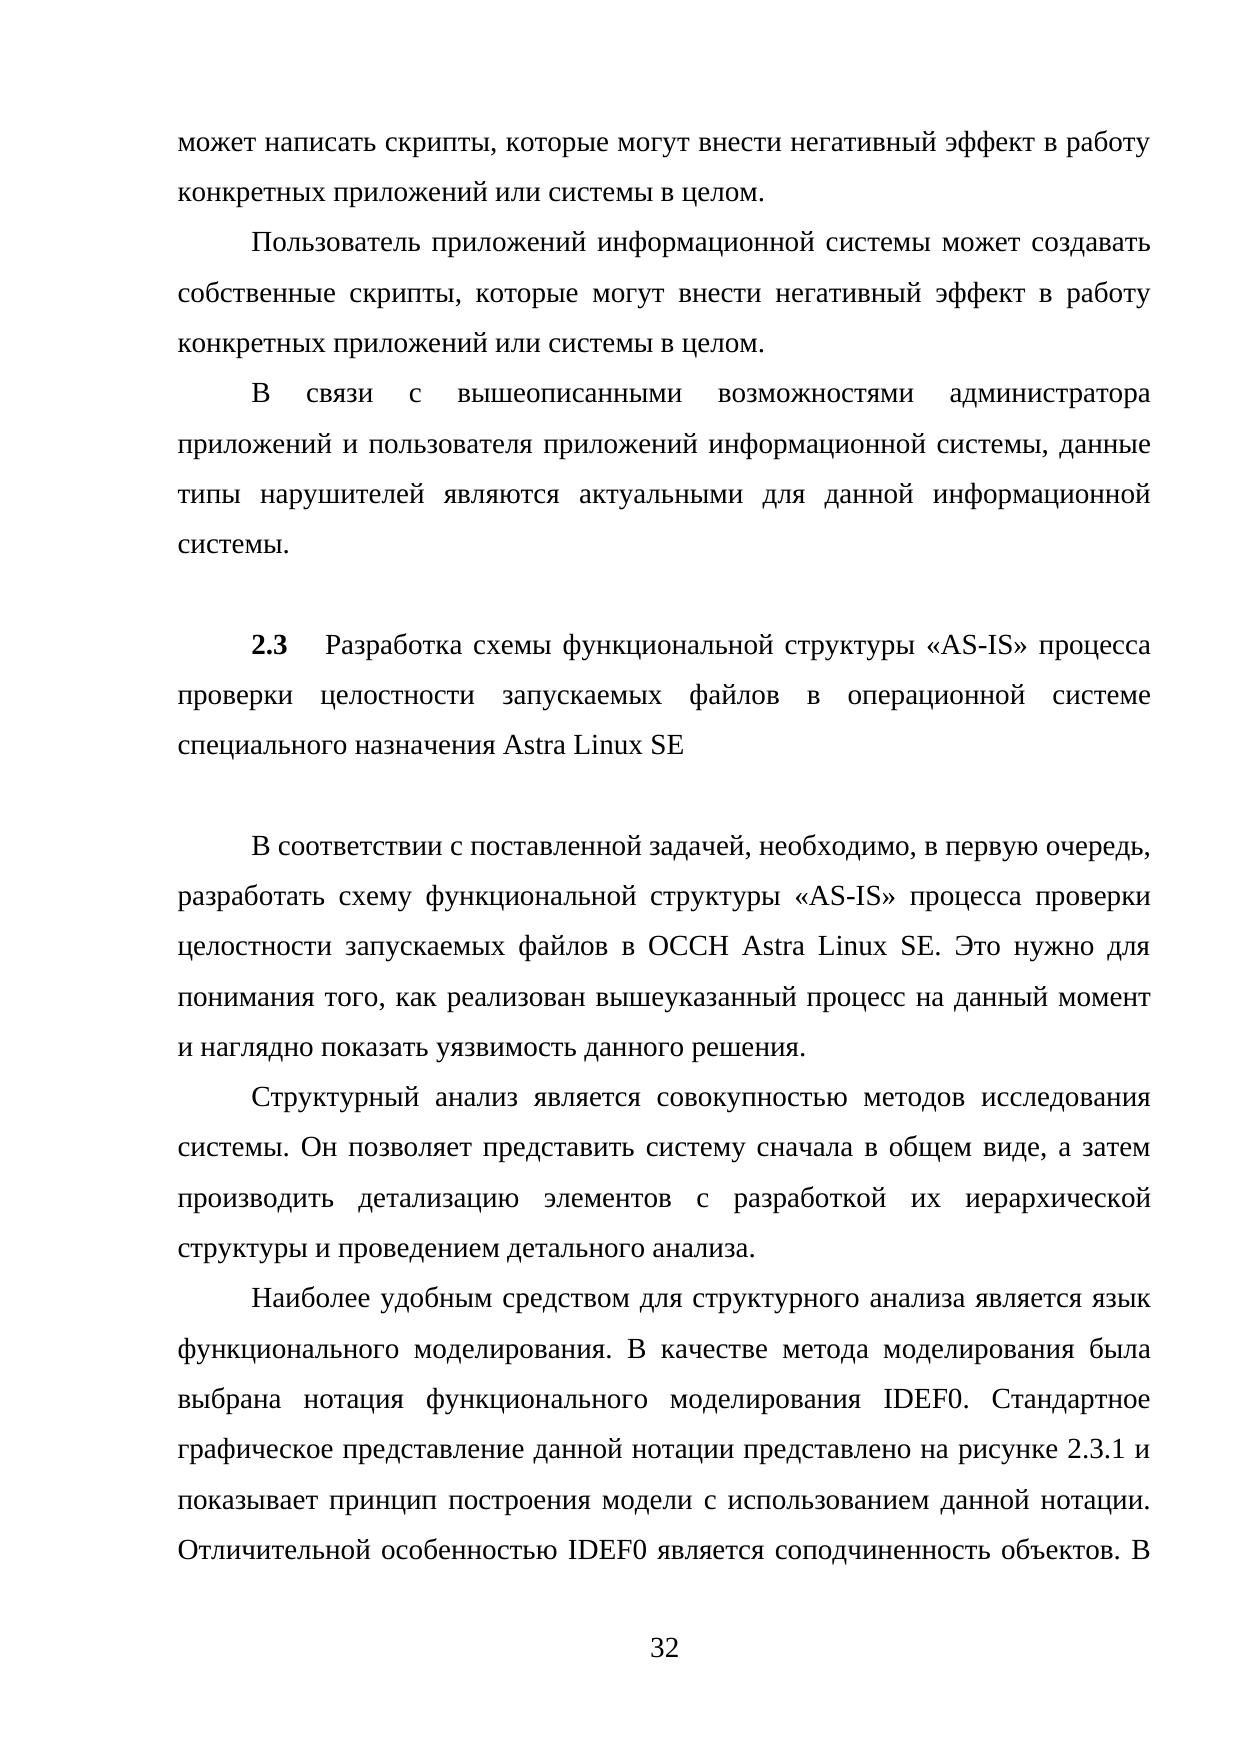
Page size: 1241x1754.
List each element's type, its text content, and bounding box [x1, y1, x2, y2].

text может написать скрипты, которые могут внести негативный эффект в работу конкретных приложений или системы в целом. [177, 124, 1152, 208]
text Наиболее удобным средством для структурного анализа является язык функционального моделирования. В качестве метода моделирования была выбрана нотация функционального моделирования IDEF0. Стандартное графическое представление данной нотации представлено на рисунке 2.3.1 и показывает принцип построения модели с использованием данной нотации. Отличительной особенностью IDEF0 является соподчиненность объектов. В [177, 1281, 1152, 1566]
text Структурный анализ является совокупностью методов исследования системы. Он позволяет представить систему сначала в общем виде, а затем производить детализацию элементов с разработкой их иерархической структуры и проведением детального анализа. [177, 1079, 1152, 1264]
text Пользователь приложений информационной системы может создавать собственные скрипты, которые могут внести негативный эффект в работу конкретных приложений или системы в целом. [177, 224, 1152, 359]
list Разработка схемы функциональной структуры «AS-IS» процесса проверки целостности запускаемых файлов в операционной системе специального назначения Astra Linux SЕ [177, 627, 1152, 761]
text В соответствии с поставленной задачей, необходимо, в первую очередь, разработать схему функциональной структуры «AS-IS» процесса проверки целостности запускаемых файлов в ОССН Astra Linux SE. Это нужно для понимания того, как реализован вышеуказанный процесс на данный момент и наглядно показать уязвимость данного решения. [177, 828, 1152, 1062]
text В связи с вышеописанными возможностями администратора приложений и пользователя приложений информационной системы, данные типы нарушителей являются актуальными для данной информационной системы. [177, 376, 1152, 560]
